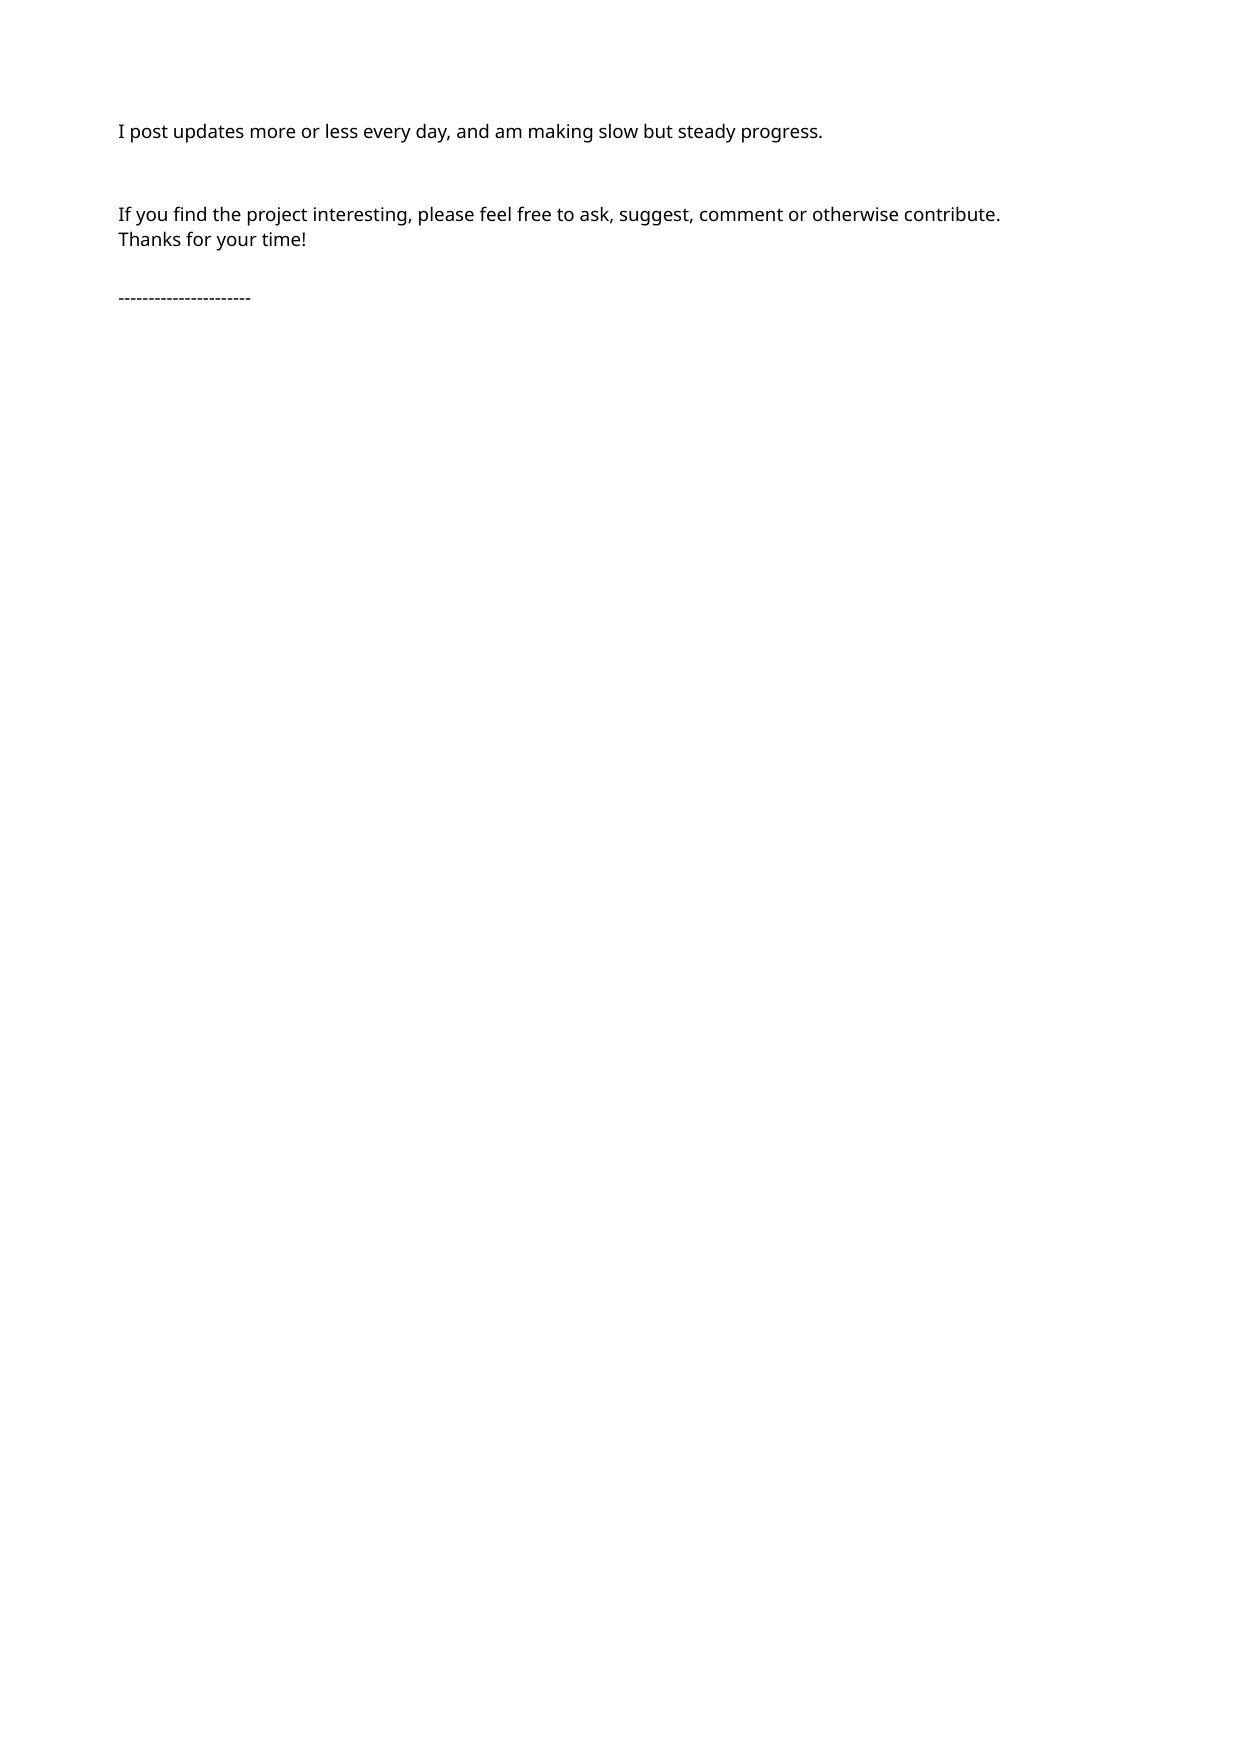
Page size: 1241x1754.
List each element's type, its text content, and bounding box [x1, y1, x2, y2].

text I post updates more or less every day, and am making slow but steady progress. If you find the project interesting, please feel free to ask, suggest, comment or otherwise contribute. Thanks for your time! ---------------------- [118, 118, 1122, 310]
